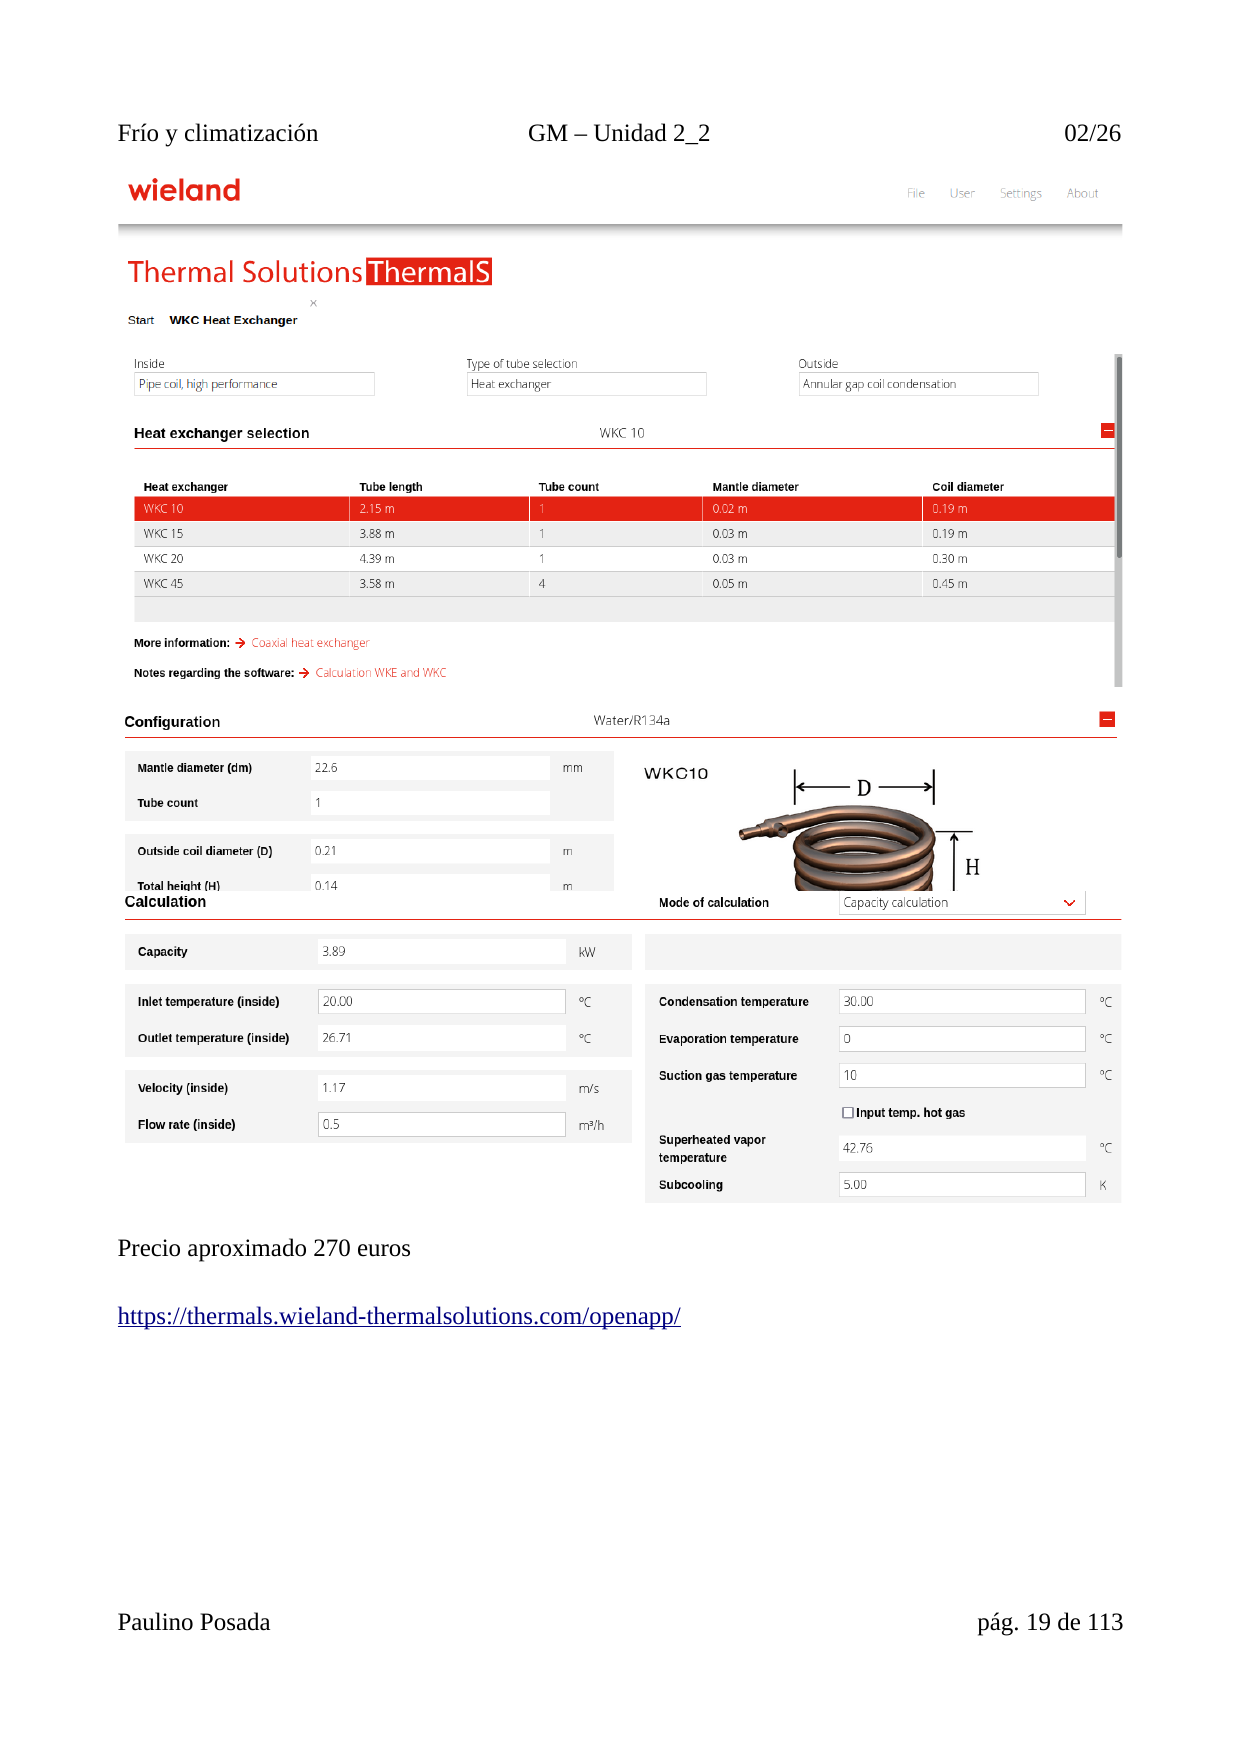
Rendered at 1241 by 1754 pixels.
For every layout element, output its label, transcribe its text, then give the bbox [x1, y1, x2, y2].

picture [118, 176, 1123, 687]
picture [117, 707, 1122, 1219]
text Precio aproximado 270 euros [117, 883, 1123, 1261]
text https://thermals.wieland-thermalsolutions.com/openapp/ [117, 1301, 1123, 1329]
